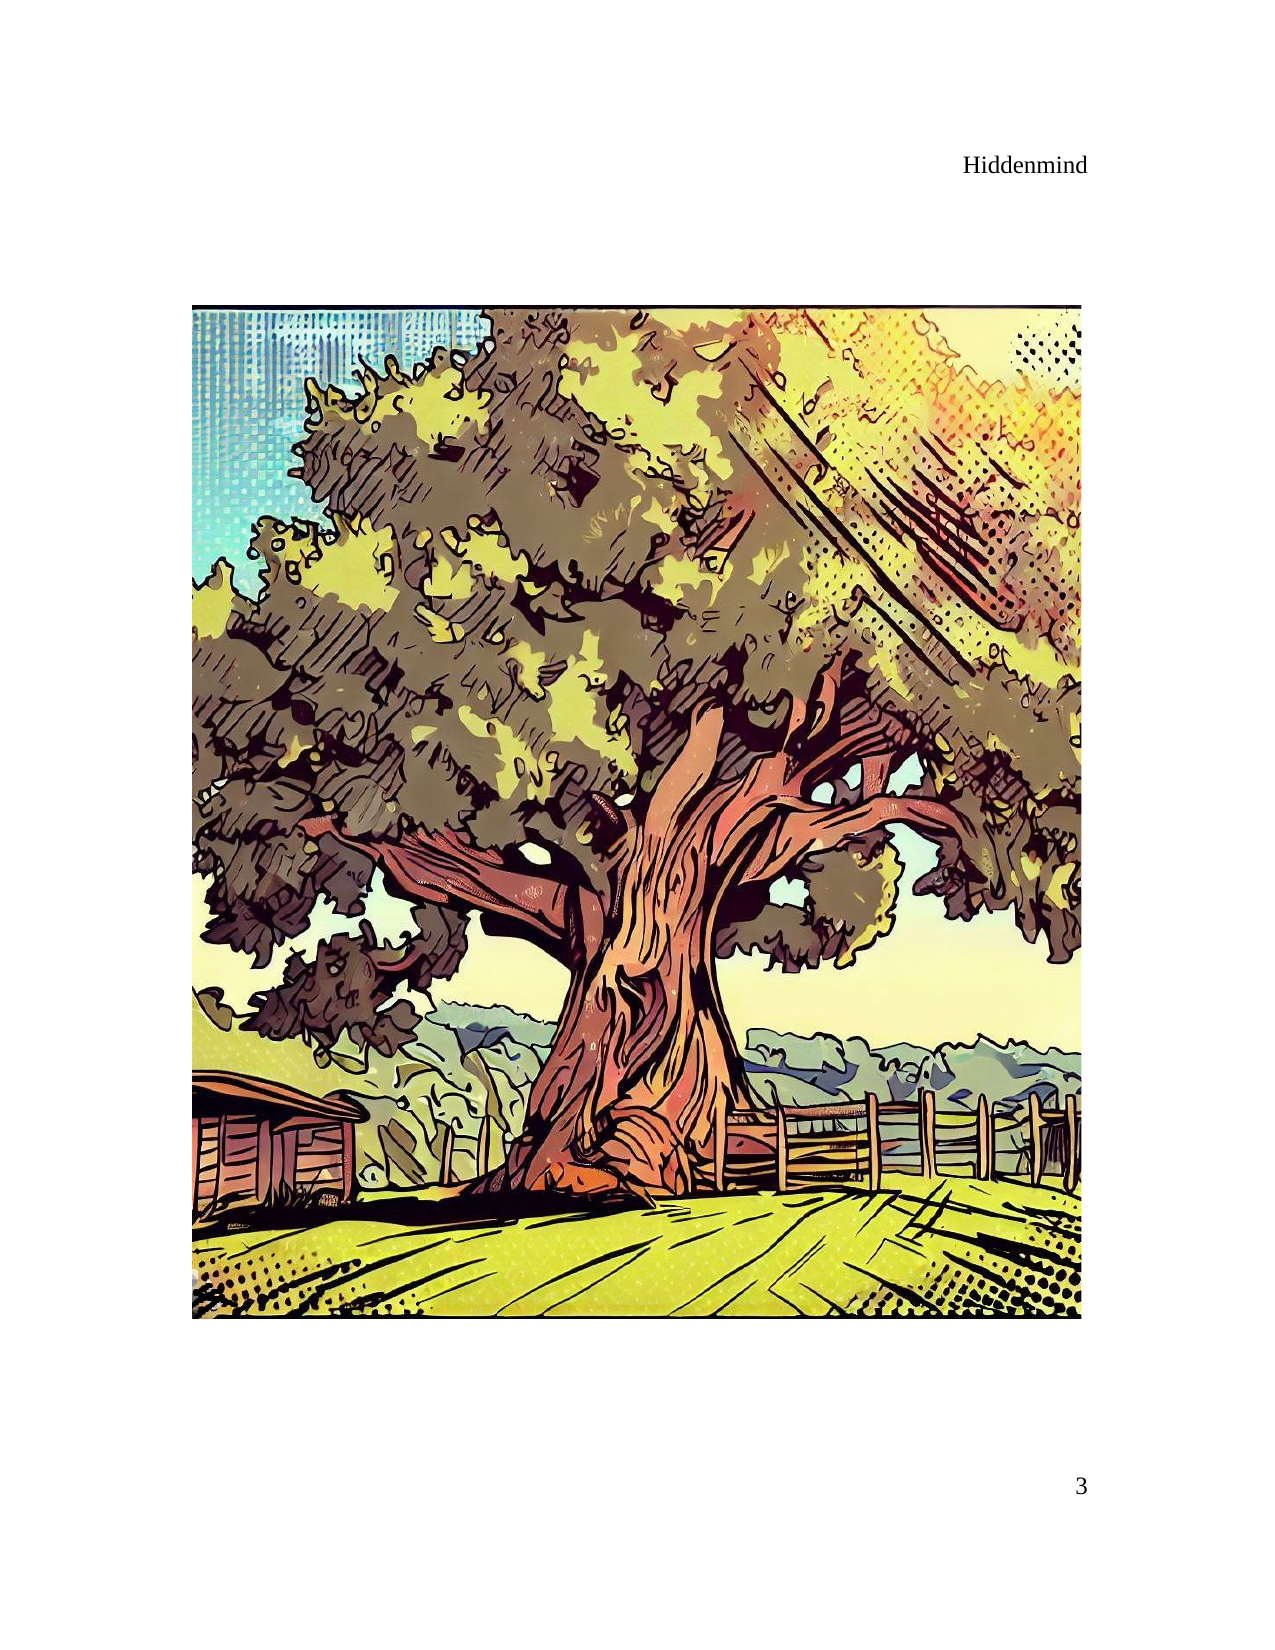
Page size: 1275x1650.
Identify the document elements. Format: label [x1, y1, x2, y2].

picture [192, 305, 1082, 1319]
